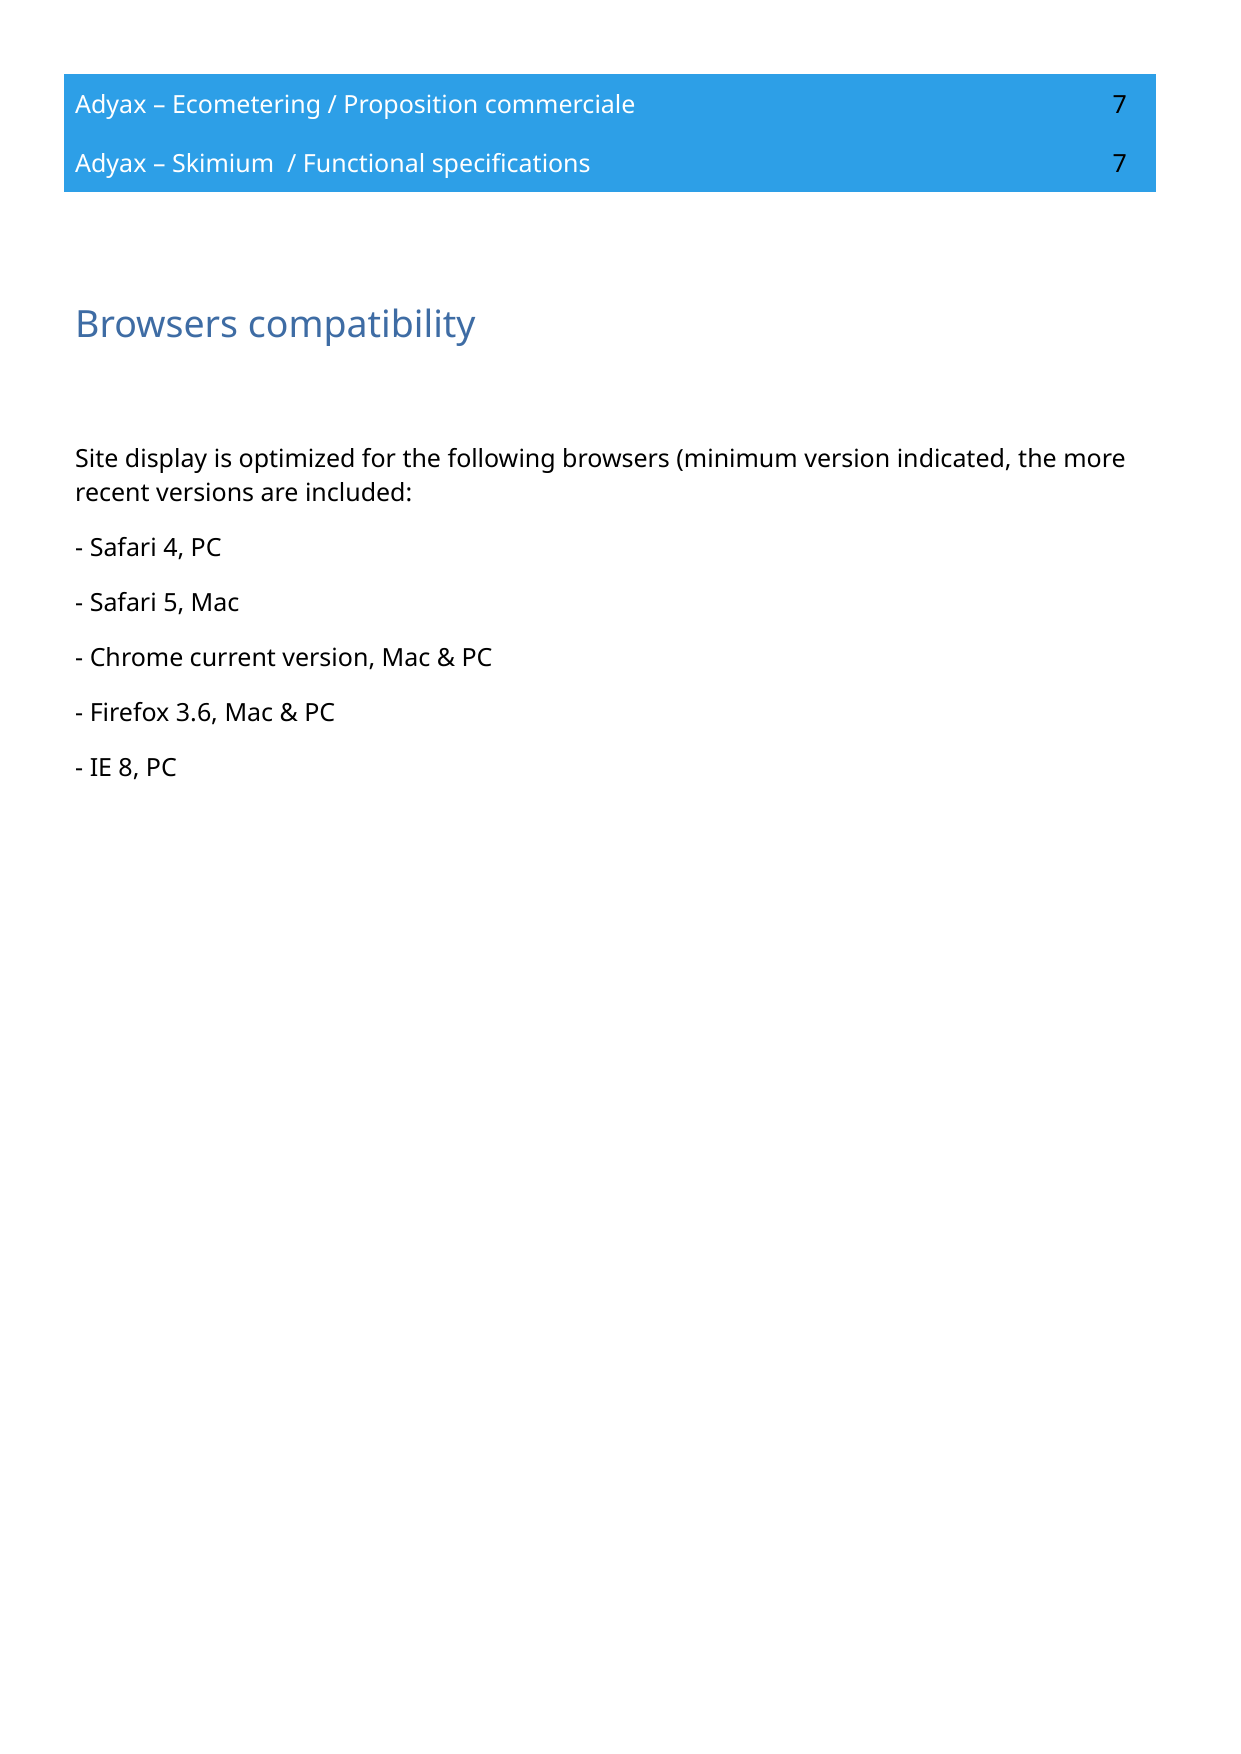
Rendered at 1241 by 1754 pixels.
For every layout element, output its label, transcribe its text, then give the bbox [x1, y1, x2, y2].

text - Safari 5, Mac [75, 585, 1165, 619]
text - Firefox 3.6, Mac & PC [75, 694, 1165, 729]
text Site display is optimized for the following browsers (minimum version indicated, the more recent versions are included: [75, 441, 1165, 509]
text - IE 8, PC [75, 749, 1165, 783]
text - Safari 4, PC [75, 530, 1165, 564]
text - Chrome current version, Mac & PC [75, 640, 1165, 674]
subtitle Browsers compatibility [75, 297, 1165, 348]
